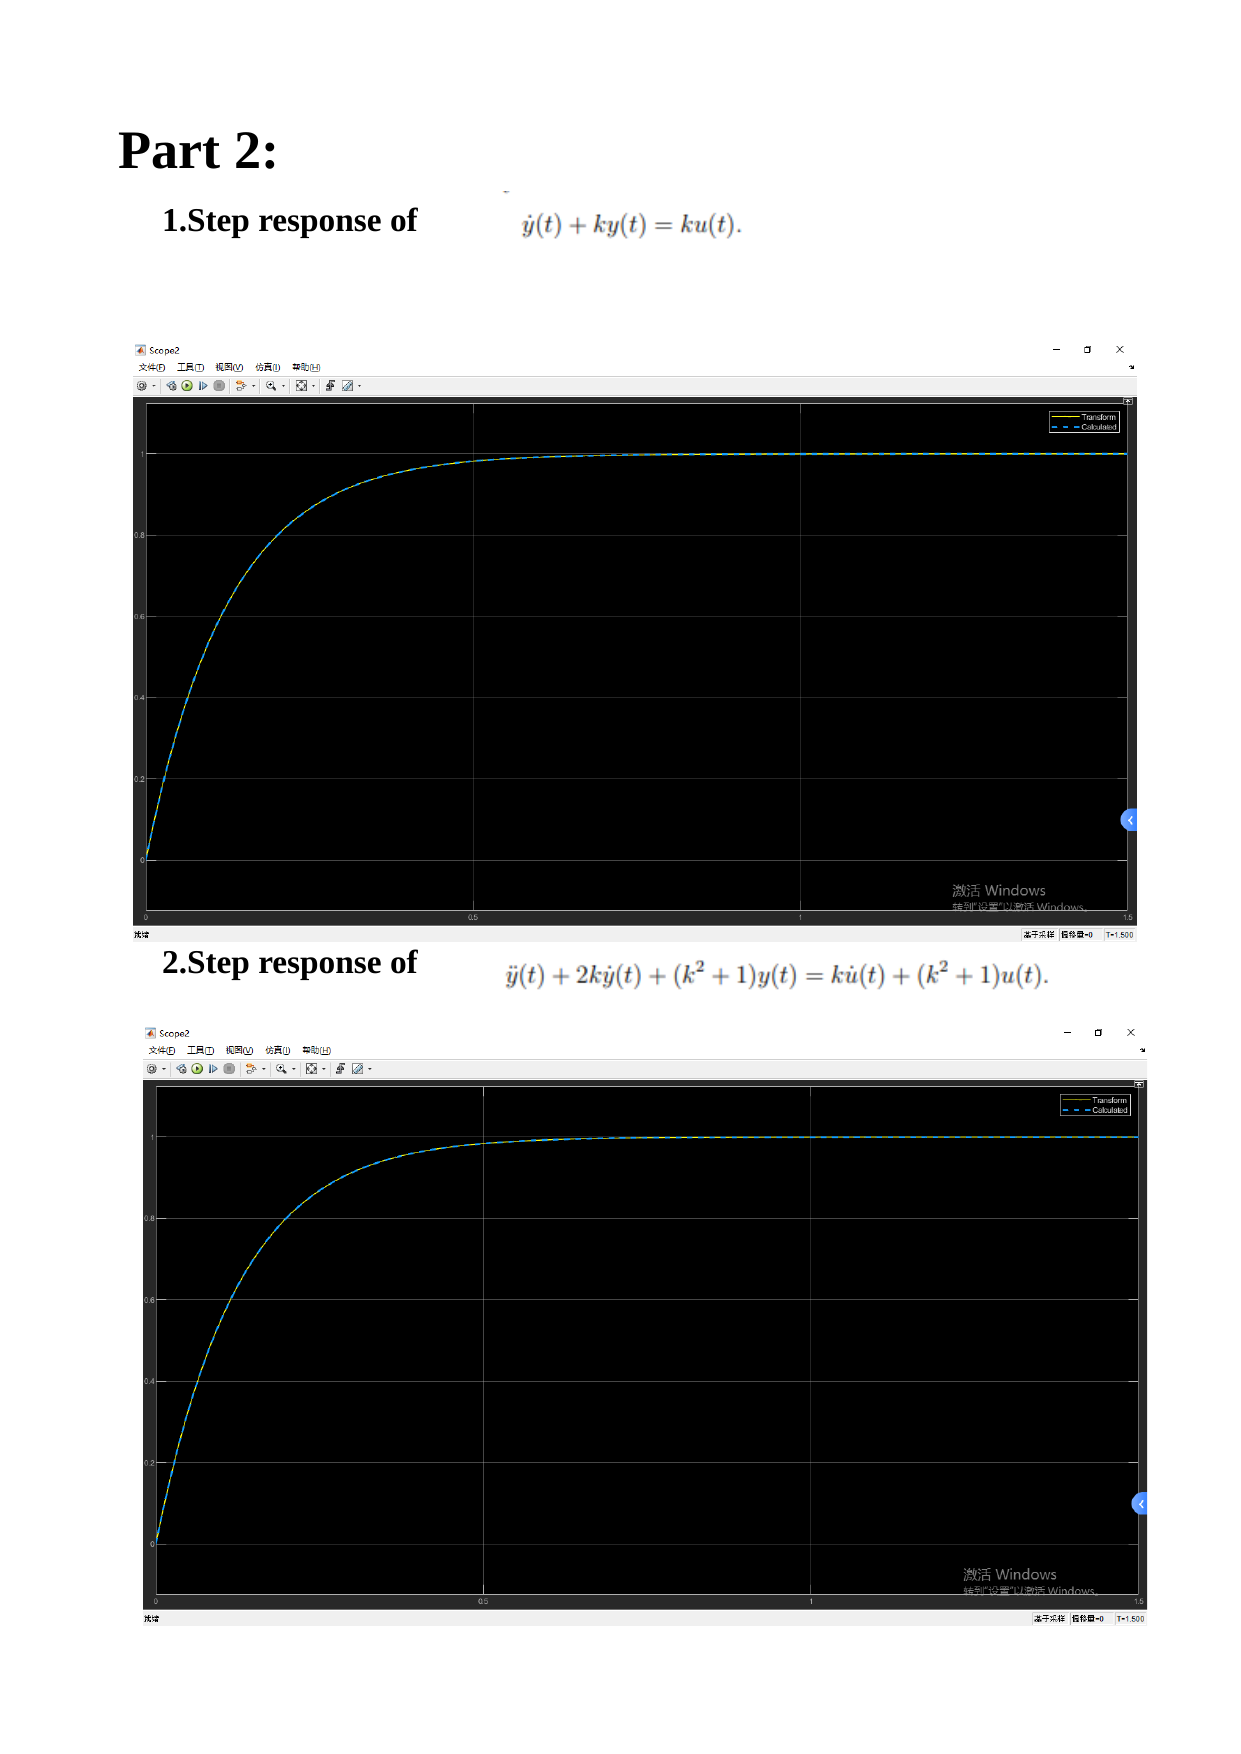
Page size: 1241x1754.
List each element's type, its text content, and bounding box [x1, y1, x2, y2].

text Part 2: [118, 118, 1122, 180]
picture [486, 191, 773, 253]
picture [475, 948, 1059, 1007]
text 2.Step response of [118, 305, 1122, 980]
picture [143, 1025, 1148, 1626]
text 1.Step response of [118, 180, 1122, 243]
picture [133, 342, 1137, 942]
